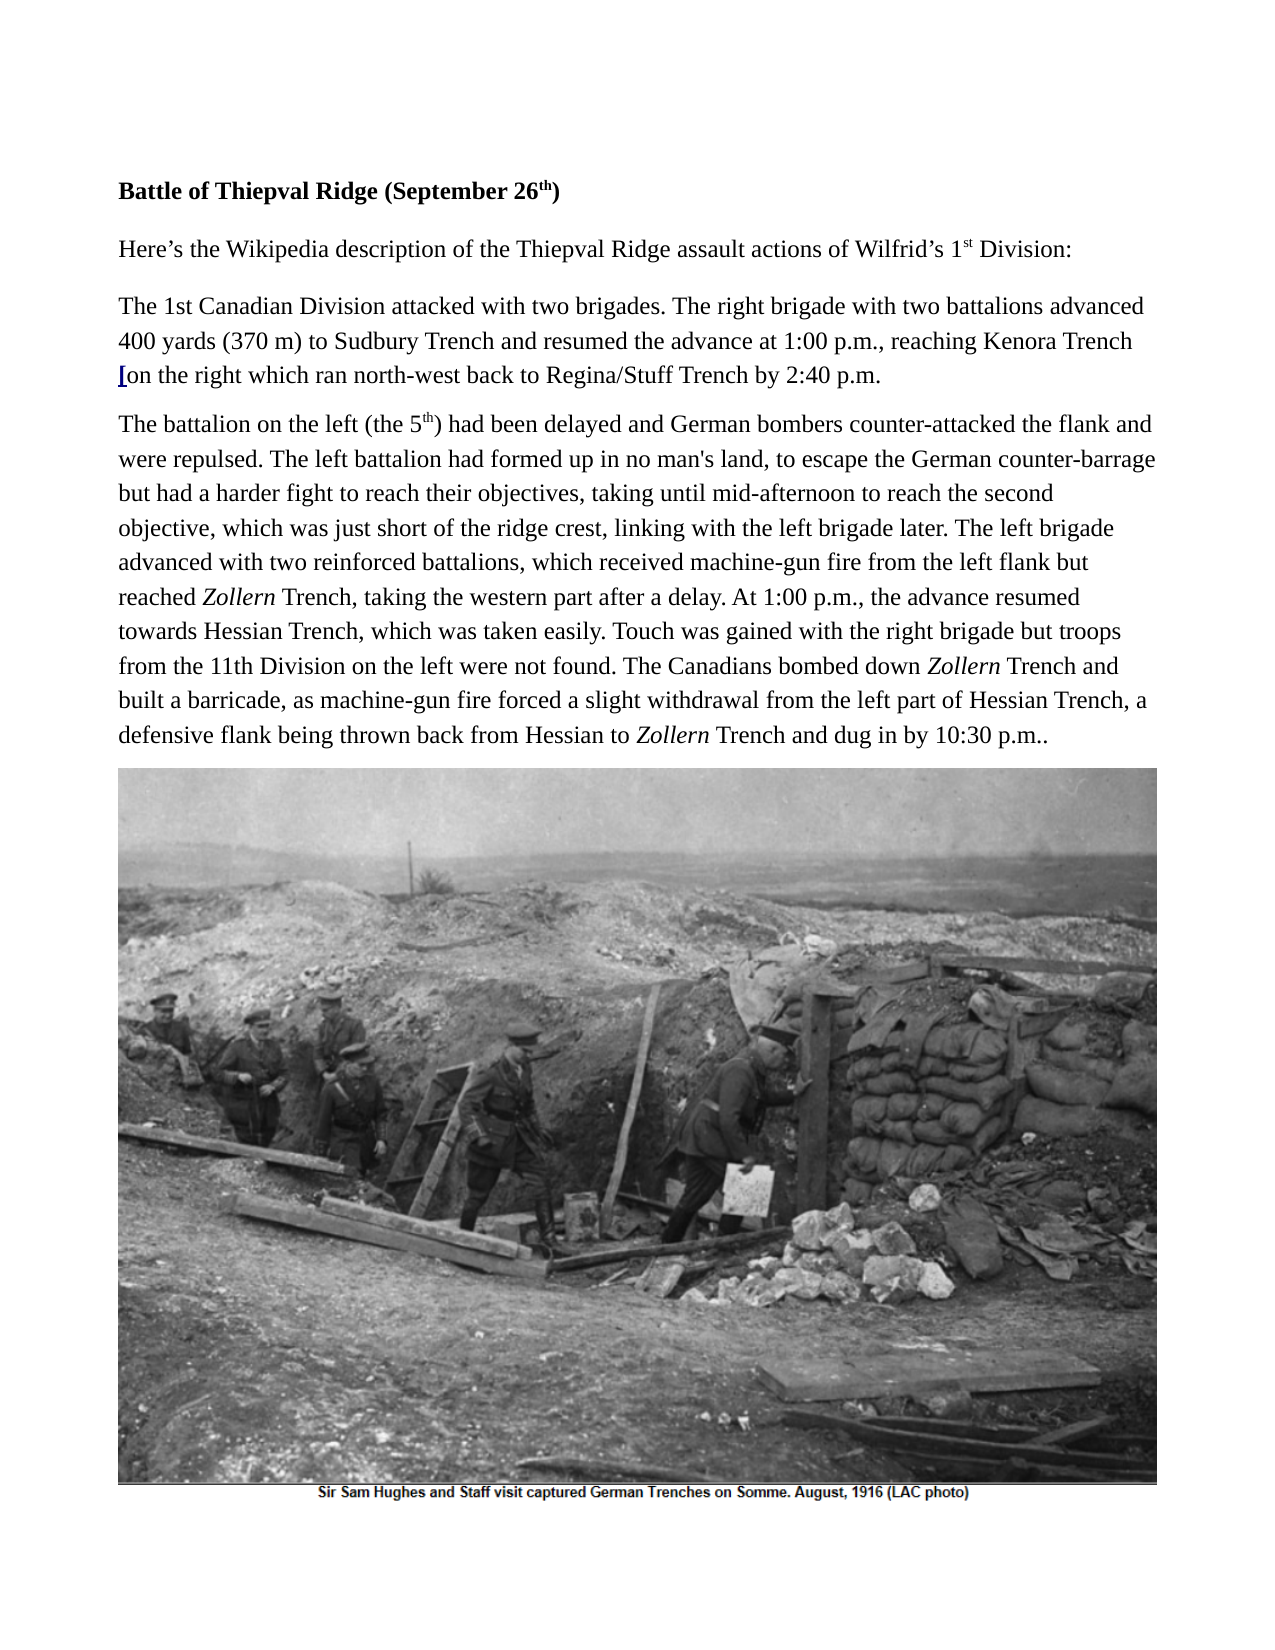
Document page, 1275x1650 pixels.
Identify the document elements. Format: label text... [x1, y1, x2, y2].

text Battle of Thiepval Ridge (September 26th) [118, 176, 1157, 205]
text Here’s the Wikipedia description of the Thiepval Ridge assault actions of Wilfrid’s 1st Division: [118, 234, 1157, 263]
picture [118, 768, 1157, 1521]
text The battalion on the left (the 5th) had been delayed and German bombers counter-attacked the flank and were repulsed. The left battalion had formed up in no man's land, to escape the German counter-barrage but had a harder fight to reach their objectives, taking until mid-afternoon to reach the second objective, which was just short of the ridge crest, linking with the left brigade later. The left brigade advanced with two reinforced battalions, which received machine-gun fire from the left flank but reached Zollern Trench, taking the western part after a delay. At 1:00 p.m., the advance resumed towards Hessian Trench, which was taken easily. Touch was gained with the right brigade but troops from the 11th Division on the left were not found. The Canadians bombed down Zollern Trench and built a barricade, as machine-gun fire forced a slight withdrawal from the left part of Hessian Trench, a defensive flank being thrown back from Hessian to Zollern Trench and dug in by 10:30 p.m.. [118, 409, 1157, 748]
text The 1st Canadian Division attacked with two brigades. The right brigade with two battalions advanced 400 yards (370 m) to Sudbury Trench and resumed the advance at 1:00 p.m., reaching Kenora Trench [on the right which ran north-west back to Regina/Stuff Trench by 2:40 p.m. [118, 291, 1157, 389]
